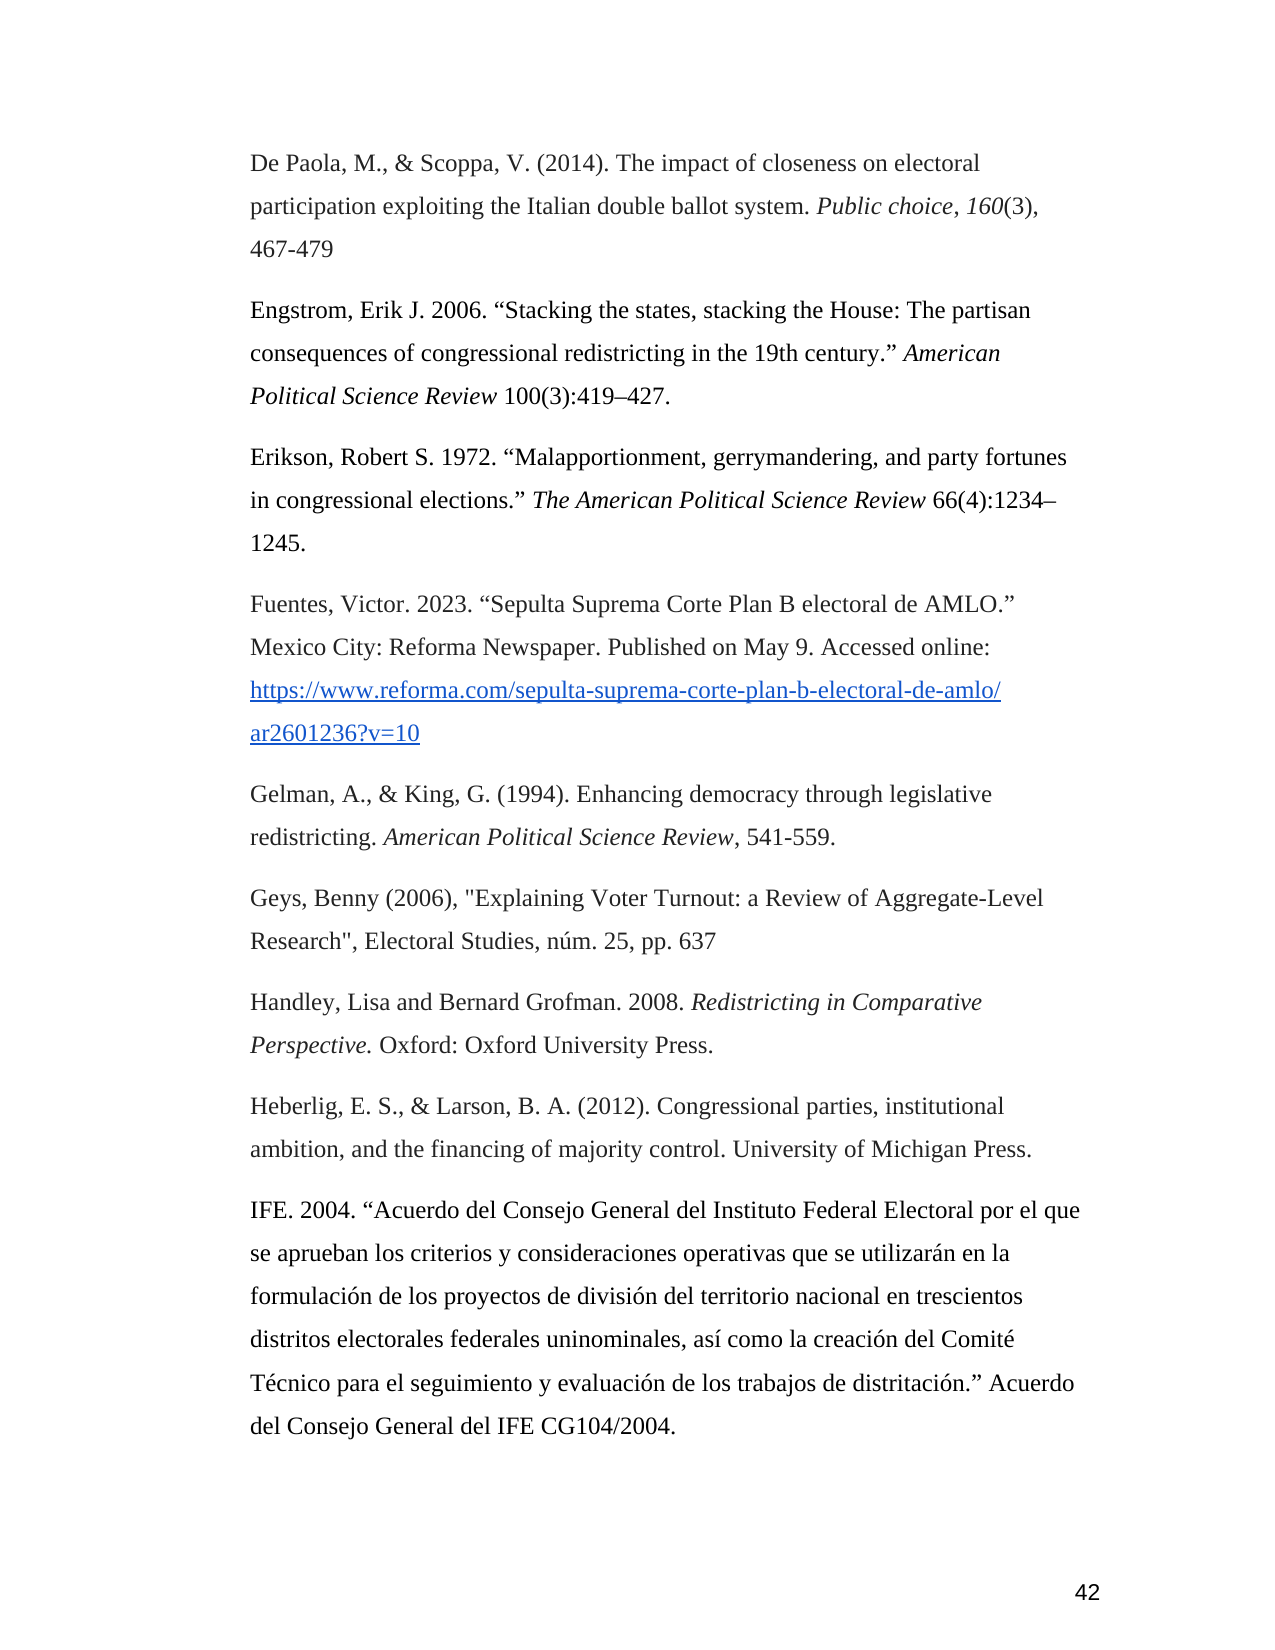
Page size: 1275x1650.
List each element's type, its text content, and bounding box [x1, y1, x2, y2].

text Gelman, A., & King, G. (1994). Enhancing democracy through legislative redistricting. American Political Science Review, 541-559. [250, 779, 1088, 851]
text IFE. 2004. “Acuerdo del Consejo General del Instituto Federal Electoral por el que se aprueban los criterios y consideraciones operativas que se utilizarán en la formulación de los proyectos de división del territorio nacional en trescientos distritos electorales federales uninominales, así como la creación del Comité Técnico para el seguimiento y evaluación de los trabajos de distritación.” Acuerdo del Consejo General del IFE CG104/2004. [250, 1195, 1088, 1439]
text Handley, Lisa and Bernard Grofman. 2008. Redistricting in Comparative Perspective. Oxford: Oxford University Press. [250, 987, 1088, 1059]
text Fuentes, Victor. 2023. “Sepulta Suprema Corte Plan B electoral de AMLO.” Mexico City: Reforma Newspaper. Published on May 9. Accessed online: https://www.reforma.com/sepulta-suprema-corte-plan-b-electoral-de-amlo/ar2601236?v=10 [250, 589, 1088, 747]
text Engstrom, Erik J. 2006. “Stacking the states, stacking the House: The partisan consequences of congressional redistricting in the 19th century.” American Political Science Review 100(3):419–427. [250, 295, 1088, 410]
text Heberlig, E. S., & Larson, B. A. (2012). Congressional parties, institutional ambition, and the financing of majority control. University of Michigan Press. [250, 1091, 1088, 1163]
text De Paola, M., & Scoppa, V. (2014). The impact of closeness on electoral participation exploiting the Italian double ballot system. Public choice, 160(3), 467-479 [250, 148, 1088, 263]
text Erikson, Robert S. 1972. “Malapportionment, gerrymandering, and party fortunes in congressional elections.” The American Political Science Review 66(4):1234–1245. [250, 442, 1088, 557]
text Geys, Benny (2006), "Explaining Voter Turnout: a Review of Aggregate-Level Research", Electoral Studies, núm. 25, pp. 637 [250, 883, 1088, 955]
